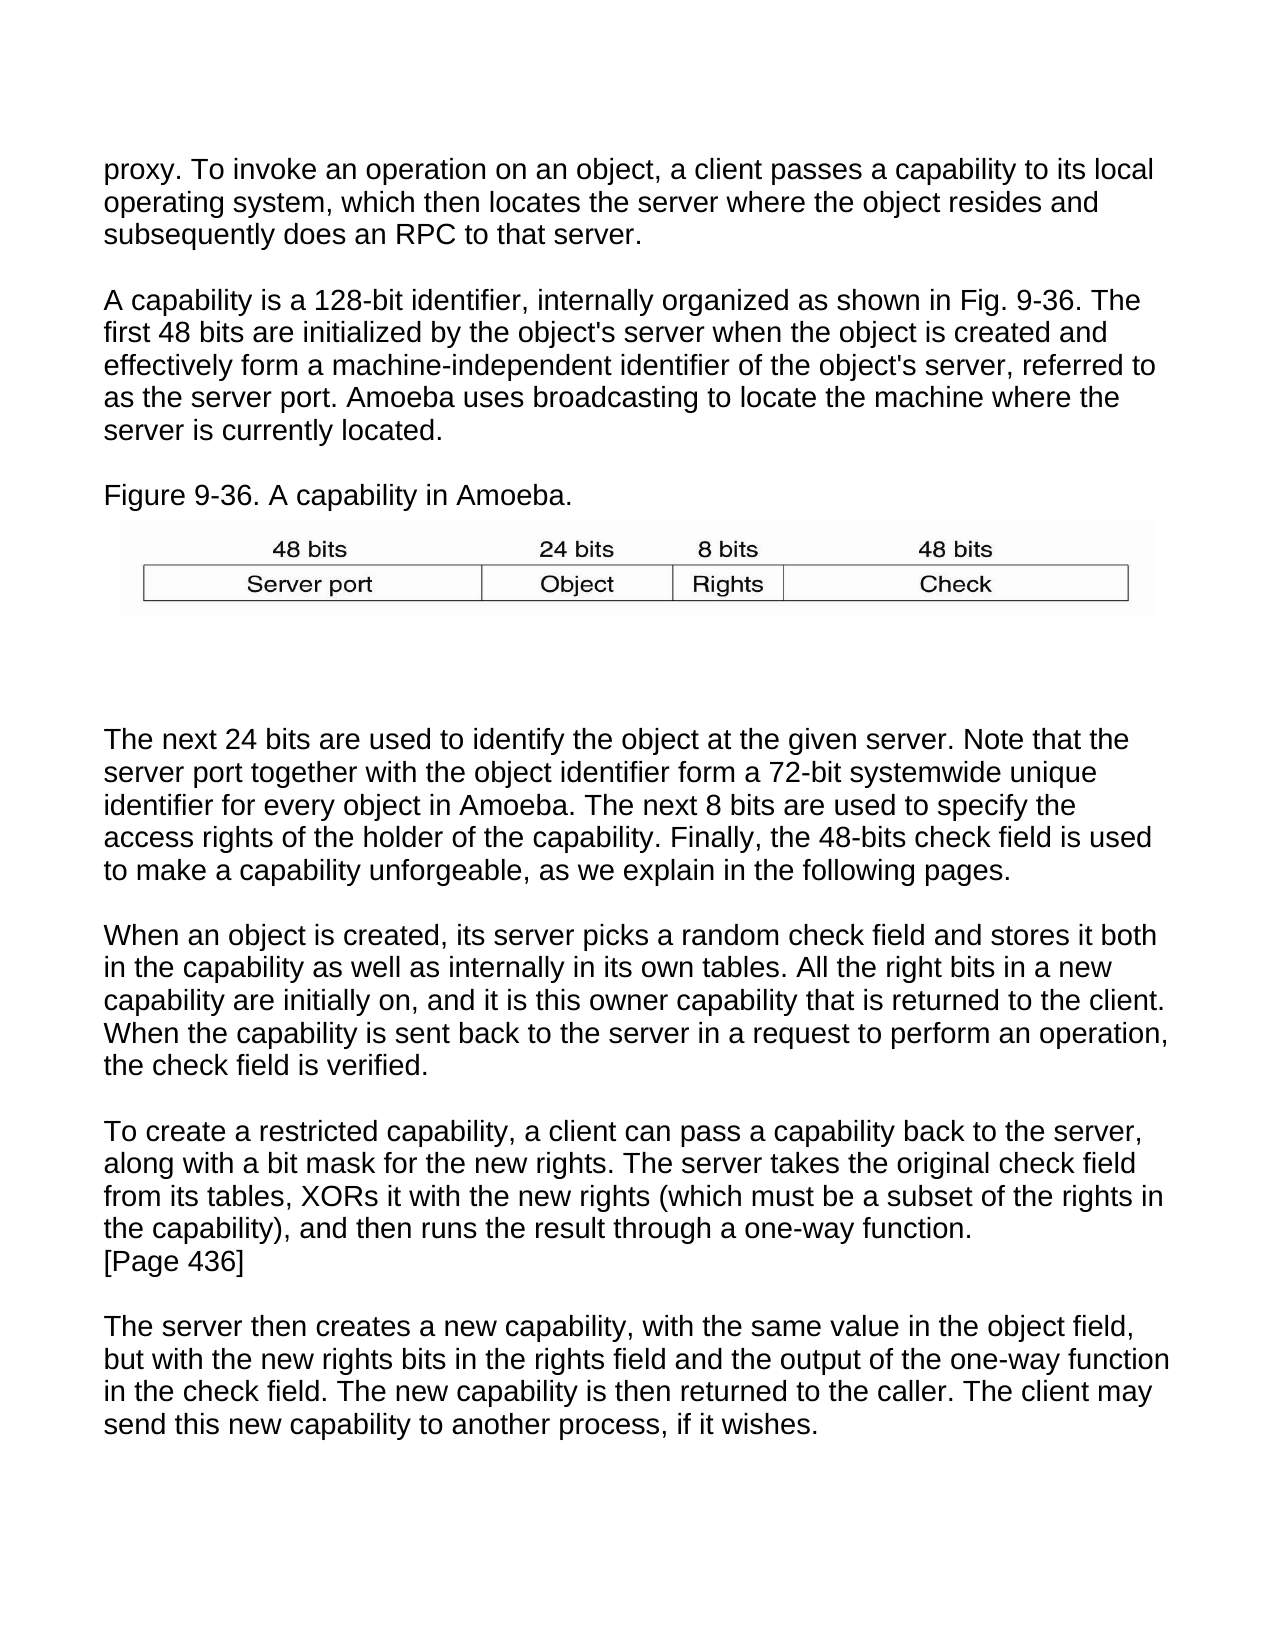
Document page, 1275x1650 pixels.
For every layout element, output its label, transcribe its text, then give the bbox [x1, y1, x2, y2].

text A capability is a 128-bit identifier, internally organized as shown in Fig. 9-36. The first 48 bits are initialized by the object's server when the object is created and effectively form a machine-independent identifier of the object's server, referred to as the server port. Amoeba uses broadcasting to locate the machine where the server is currently located. [103, 283, 1172, 446]
text When an object is created, its server picks a random check field and stores it both in the capability as well as internally in its own tables. All the right bits in a new capability are initially on, and it is this owner capability that is returned to the client. When the capability is sent back to the server in a request to perform an operation, the check field is verified. [103, 919, 1172, 1082]
text [Page 436] [103, 1245, 1172, 1277]
picture [120, 520, 1155, 617]
text proxy. To invoke an operation on an object, a client passes a capability to its local operating system, which then locates the server where the object resides and subsequently does an RPC to that server. [103, 153, 1172, 251]
text To create a restricted capability, a client can pass a capability back to the server, along with a bit mask for the new rights. The server takes the original check field from its tables, XORs it with the new rights (which must be a subset of the rights in the capability), and then runs the result through a one-way function. [103, 1114, 1172, 1245]
text Figure 9-36. A capability in Amoeba. [103, 479, 1172, 512]
text The server then creates a new capability, with the same value in the object field, but with the new rights bits in the rights field and the output of the one-way function in the check field. The new capability is then returned to the caller. The client may send this new capability to another process, if it wishes. [103, 1310, 1172, 1441]
text The next 24 bits are used to identify the object at the given server. Note that the server port together with the object identifier form a 72-bit systemwide unique identifier for every object in Amoeba. The next 8 bits are used to specify the access rights of the holder of the capability. Finally, the 48-bits check field is used to make a capability unforgeable, as we explain in the following pages. [103, 723, 1172, 886]
